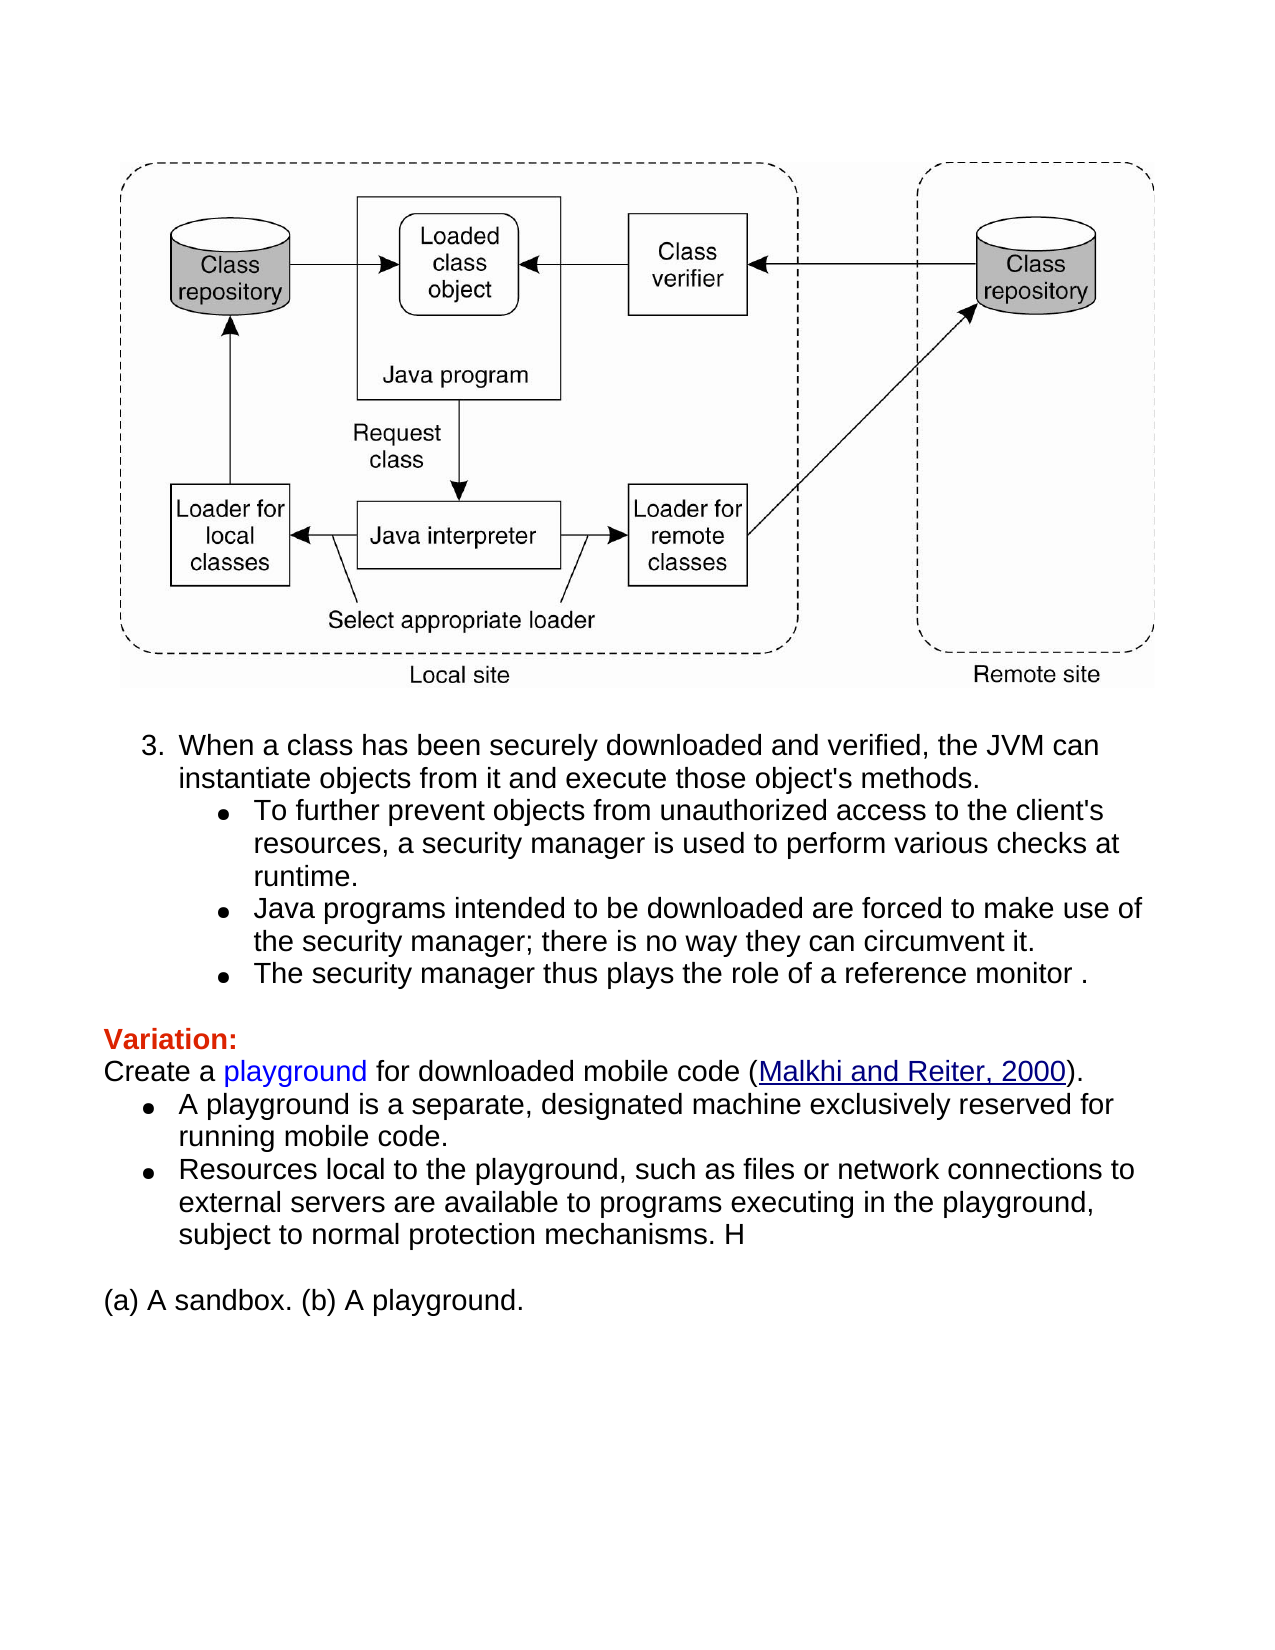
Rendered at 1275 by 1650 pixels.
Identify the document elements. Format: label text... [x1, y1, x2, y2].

list When a class has been securely downloaded and verified, the JVM can instantiate objects from it and execute those object's methods. [141, 729, 1172, 794]
text (a) A sandbox. (b) A playground. [103, 1283, 1172, 1316]
list To further prevent objects from unauthorized access to the client's resources, a security manager is used to perform various checks at runtime. [216, 794, 1172, 892]
picture [120, 162, 1155, 688]
list Resources local to the playground, such as files or network connections to external servers are available to programs executing in the playground, subject to normal protection mechanisms. H [141, 1153, 1172, 1251]
list A playground is a separate, designated machine exclusively reserved for running mobile code. [141, 1088, 1172, 1153]
list Java programs intended to be downloaded are forced to make use of the security manager; there is no way they can circumvent it. [216, 892, 1172, 957]
text Create a playground for downloaded mobile code (Malkhi and Reiter, 2000). [103, 1055, 1172, 1088]
text Variation: [103, 1023, 1172, 1055]
list The security manager thus plays the role of a reference monitor . [216, 957, 1172, 990]
